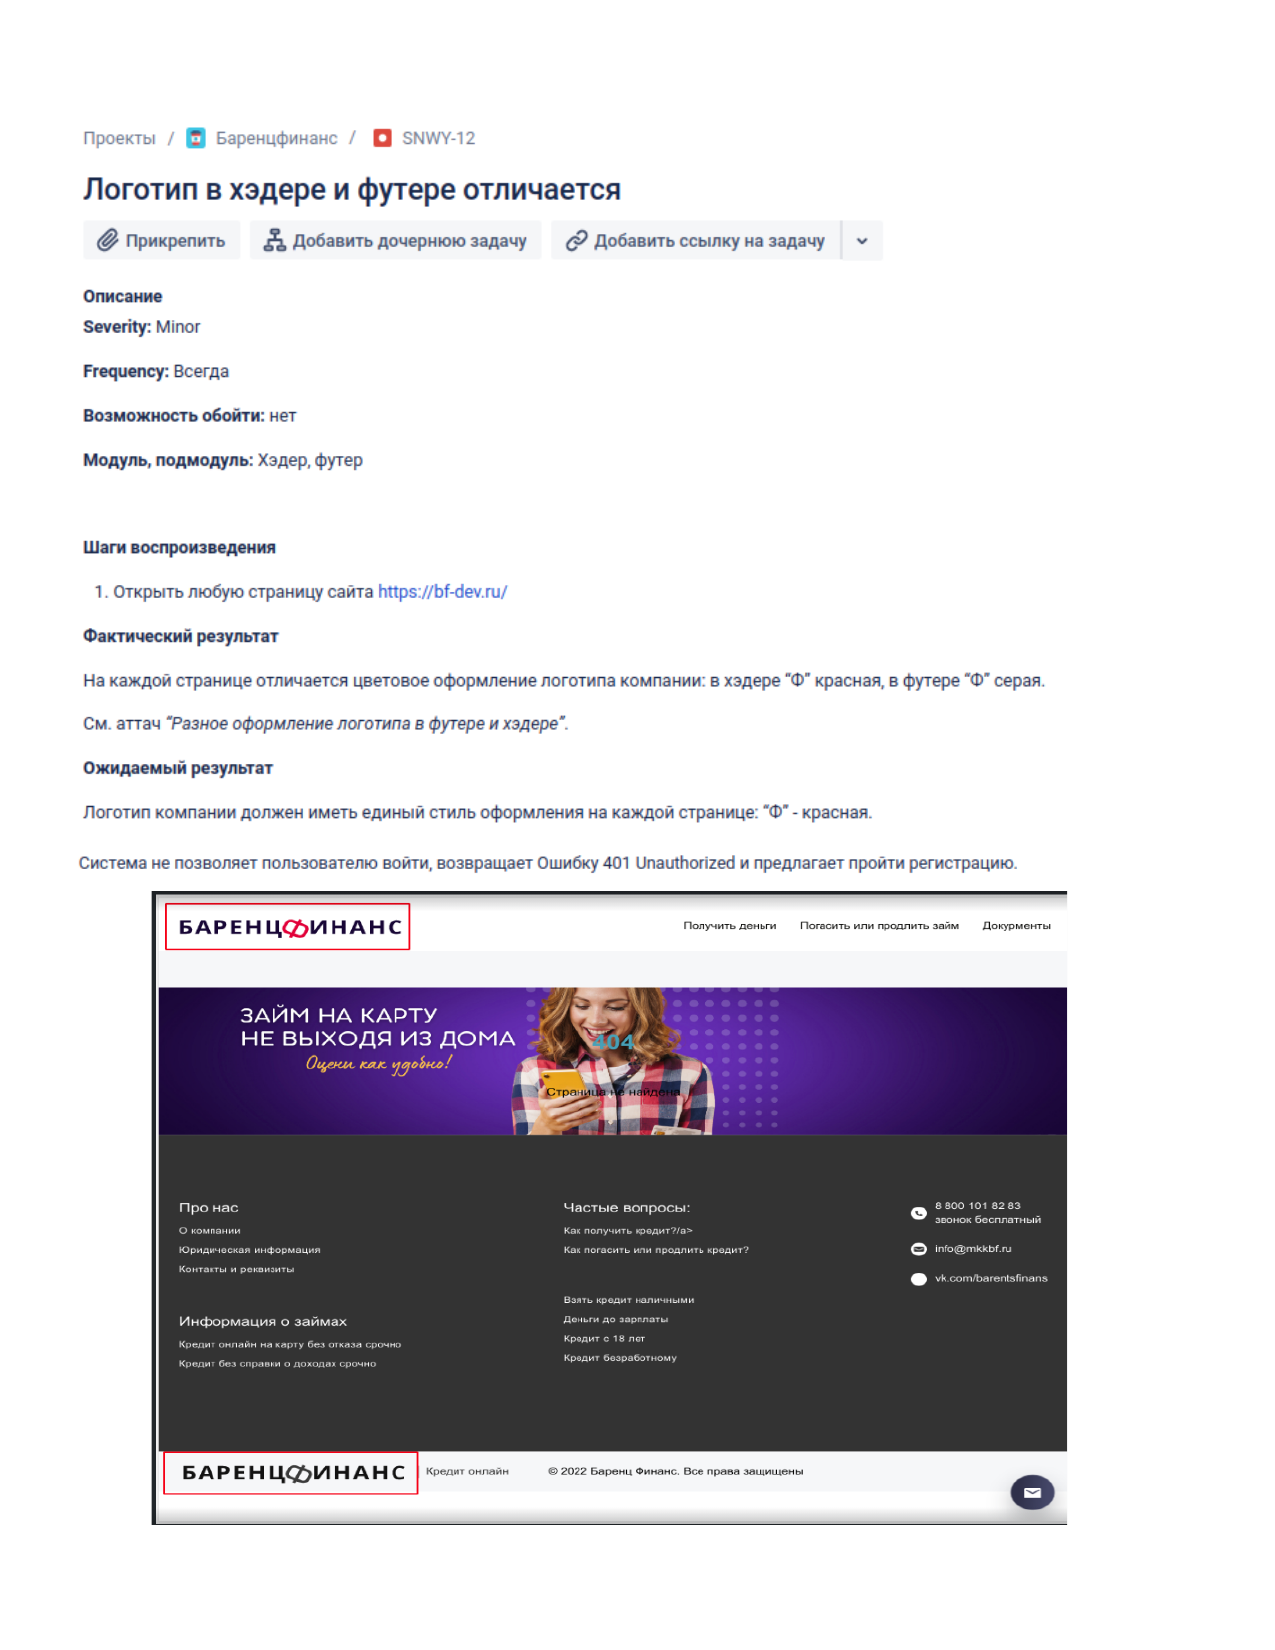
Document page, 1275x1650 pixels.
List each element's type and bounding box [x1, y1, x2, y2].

picture [67, 118, 1208, 1525]
